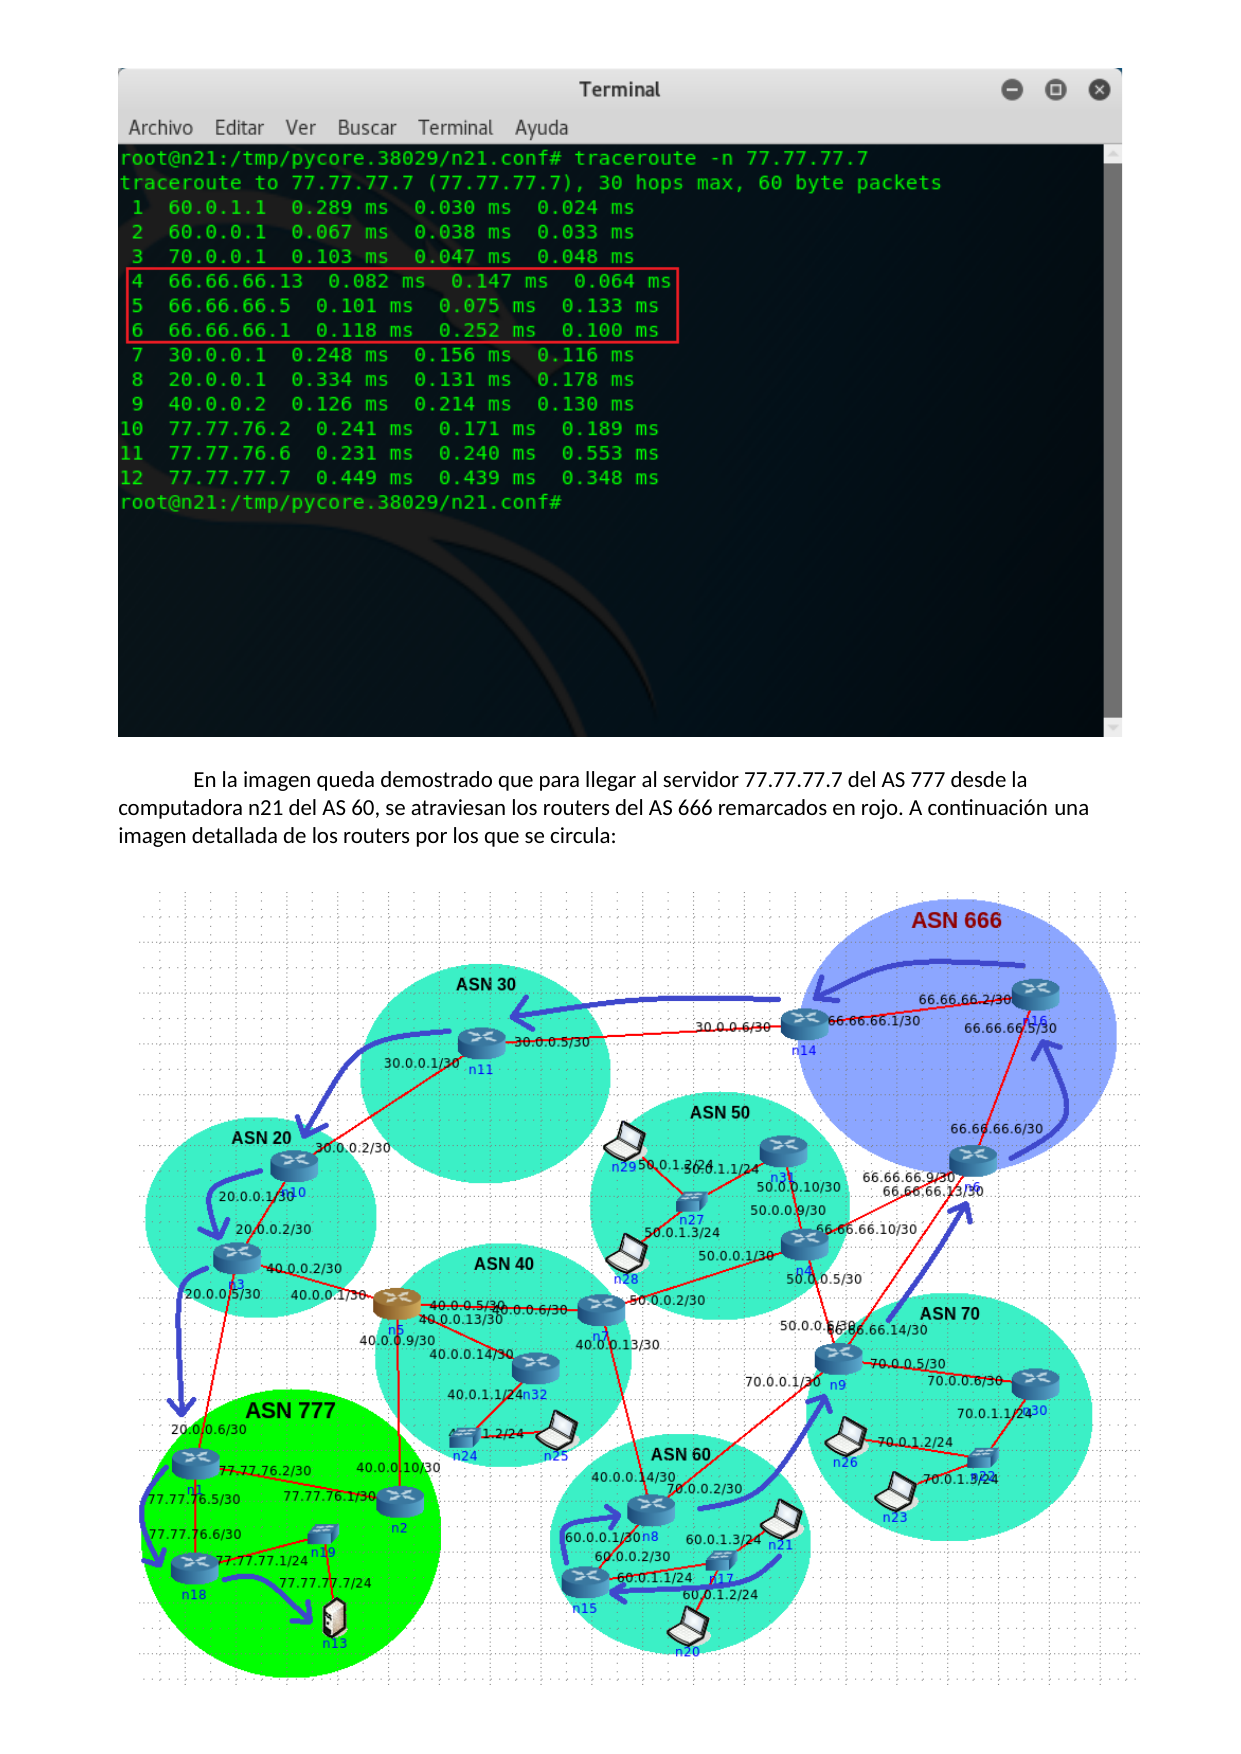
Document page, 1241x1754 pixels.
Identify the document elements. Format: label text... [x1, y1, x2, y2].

text En la imagen queda demostrado que para llegar al servidor 77.77.77.7 del AS 777 desde la computadora n21 del AS 60, se atraviesan los routers del AS 666 remarcados en rojo. A continuación una imagen detallada de los routers por los que se circula: [118, 765, 1122, 849]
picture [136, 892, 1141, 1685]
picture [118, 68, 1123, 737]
